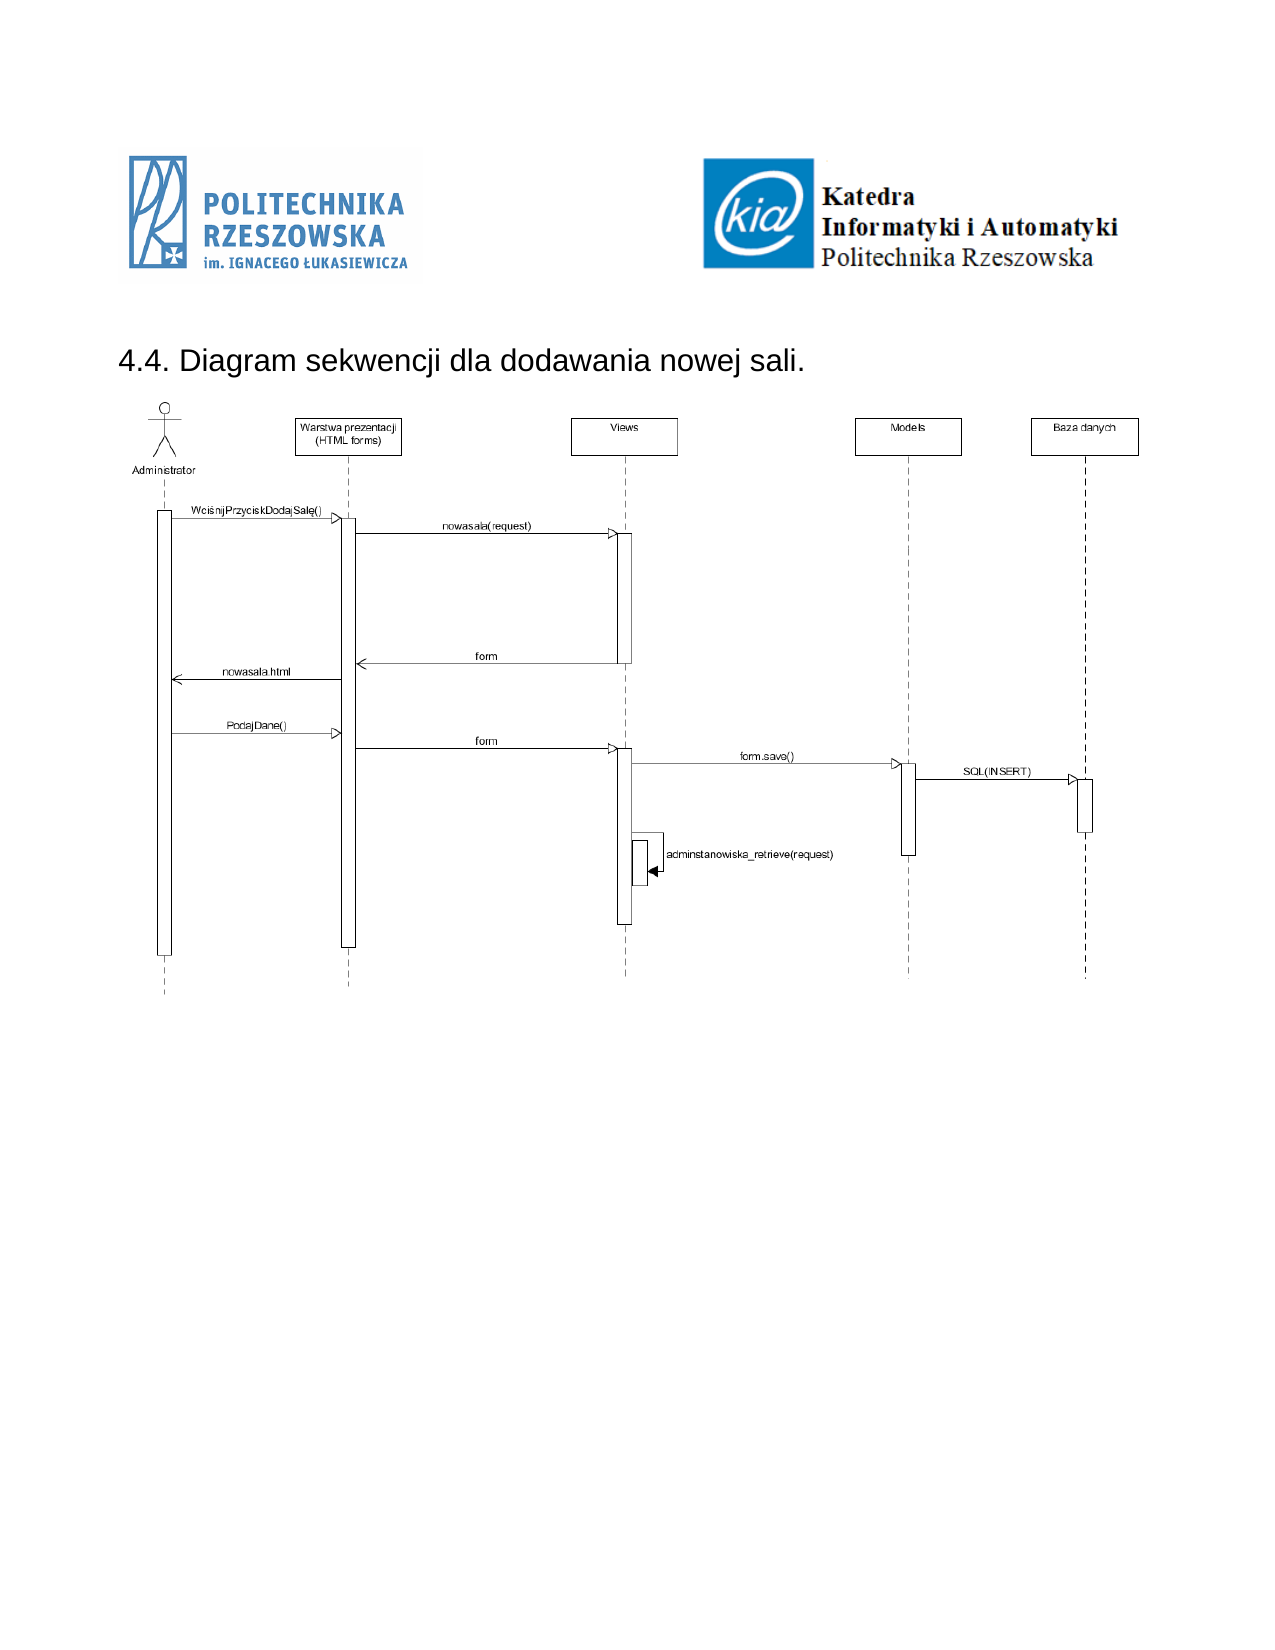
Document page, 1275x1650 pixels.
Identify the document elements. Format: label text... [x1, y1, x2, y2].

picture [685, 143, 1147, 286]
picture [118, 390, 1157, 1002]
subtitle 4.4. Diagram sekwencji dla dodawania nowej sali. [118, 342, 1157, 378]
picture [118, 147, 423, 284]
